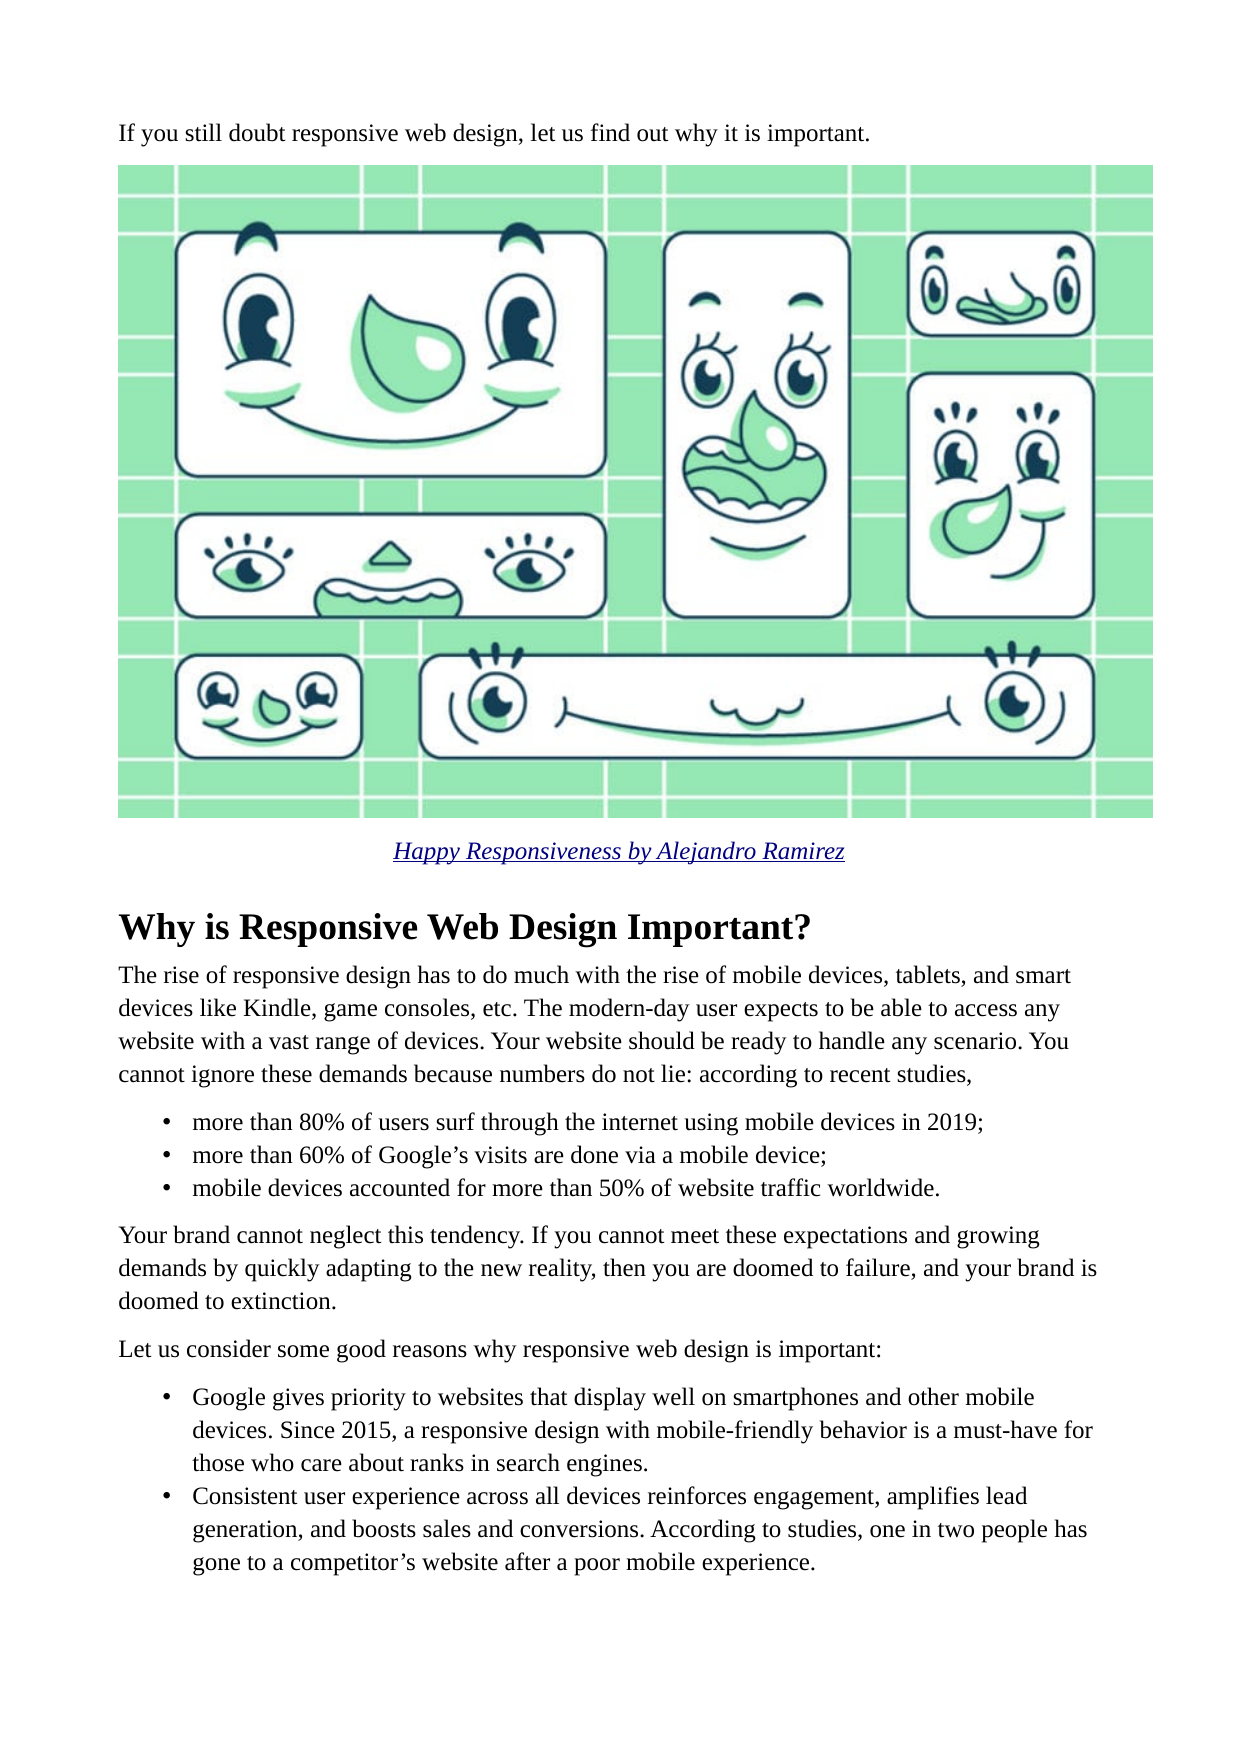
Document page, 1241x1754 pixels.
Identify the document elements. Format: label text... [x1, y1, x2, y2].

list Consistent user experience across all devices reinforces engagement, amplifies lead generation, and boosts sales and conversions. According to studies, one in two people has gone to a competitor’s website after a poor mobile experience. [162, 1481, 1122, 1576]
text Let us consider some good reasons why responsive web design is important: [118, 1334, 1122, 1363]
subtitle Why is Responsive Web Design Important? [118, 904, 1122, 948]
picture [118, 165, 1153, 818]
text If you still doubt responsive web design, let us find out why it is important. [118, 118, 1122, 147]
list mobile devices accounted for more than 50% of website traffic worldwide. [162, 1173, 1122, 1202]
list Google gives priority to websites that display well on smartphones and other mobile devices. Since 2015, a responsive design with mobile-friendly behavior is a must-have for those who care about ranks in search engines. [162, 1382, 1122, 1476]
list more than 60% of Google’s visits are done via a mobile device; [162, 1140, 1122, 1168]
list more than 80% of users surf through the internet using mobile devices in 2019; [162, 1107, 1122, 1136]
text Happy Responsiveness by Alejandro Ramirez [118, 836, 1122, 865]
text The rise of responsive design has to do much with the rise of mobile devices, tablets, and smart devices like Kindle, game consoles, etc. The modern-day user expects to be able to access any website with a vast range of devices. Your website should be ready to handle any scenario. You cannot ignore these demands because numbers do not lie: according to recent studies, [118, 960, 1122, 1088]
text Your brand cannot neglect this tendency. If you cannot meet these expectations and growing demands by quickly adapting to the new reality, then you are doomed to failure, and your brand is doomed to extinction. [118, 1220, 1122, 1315]
